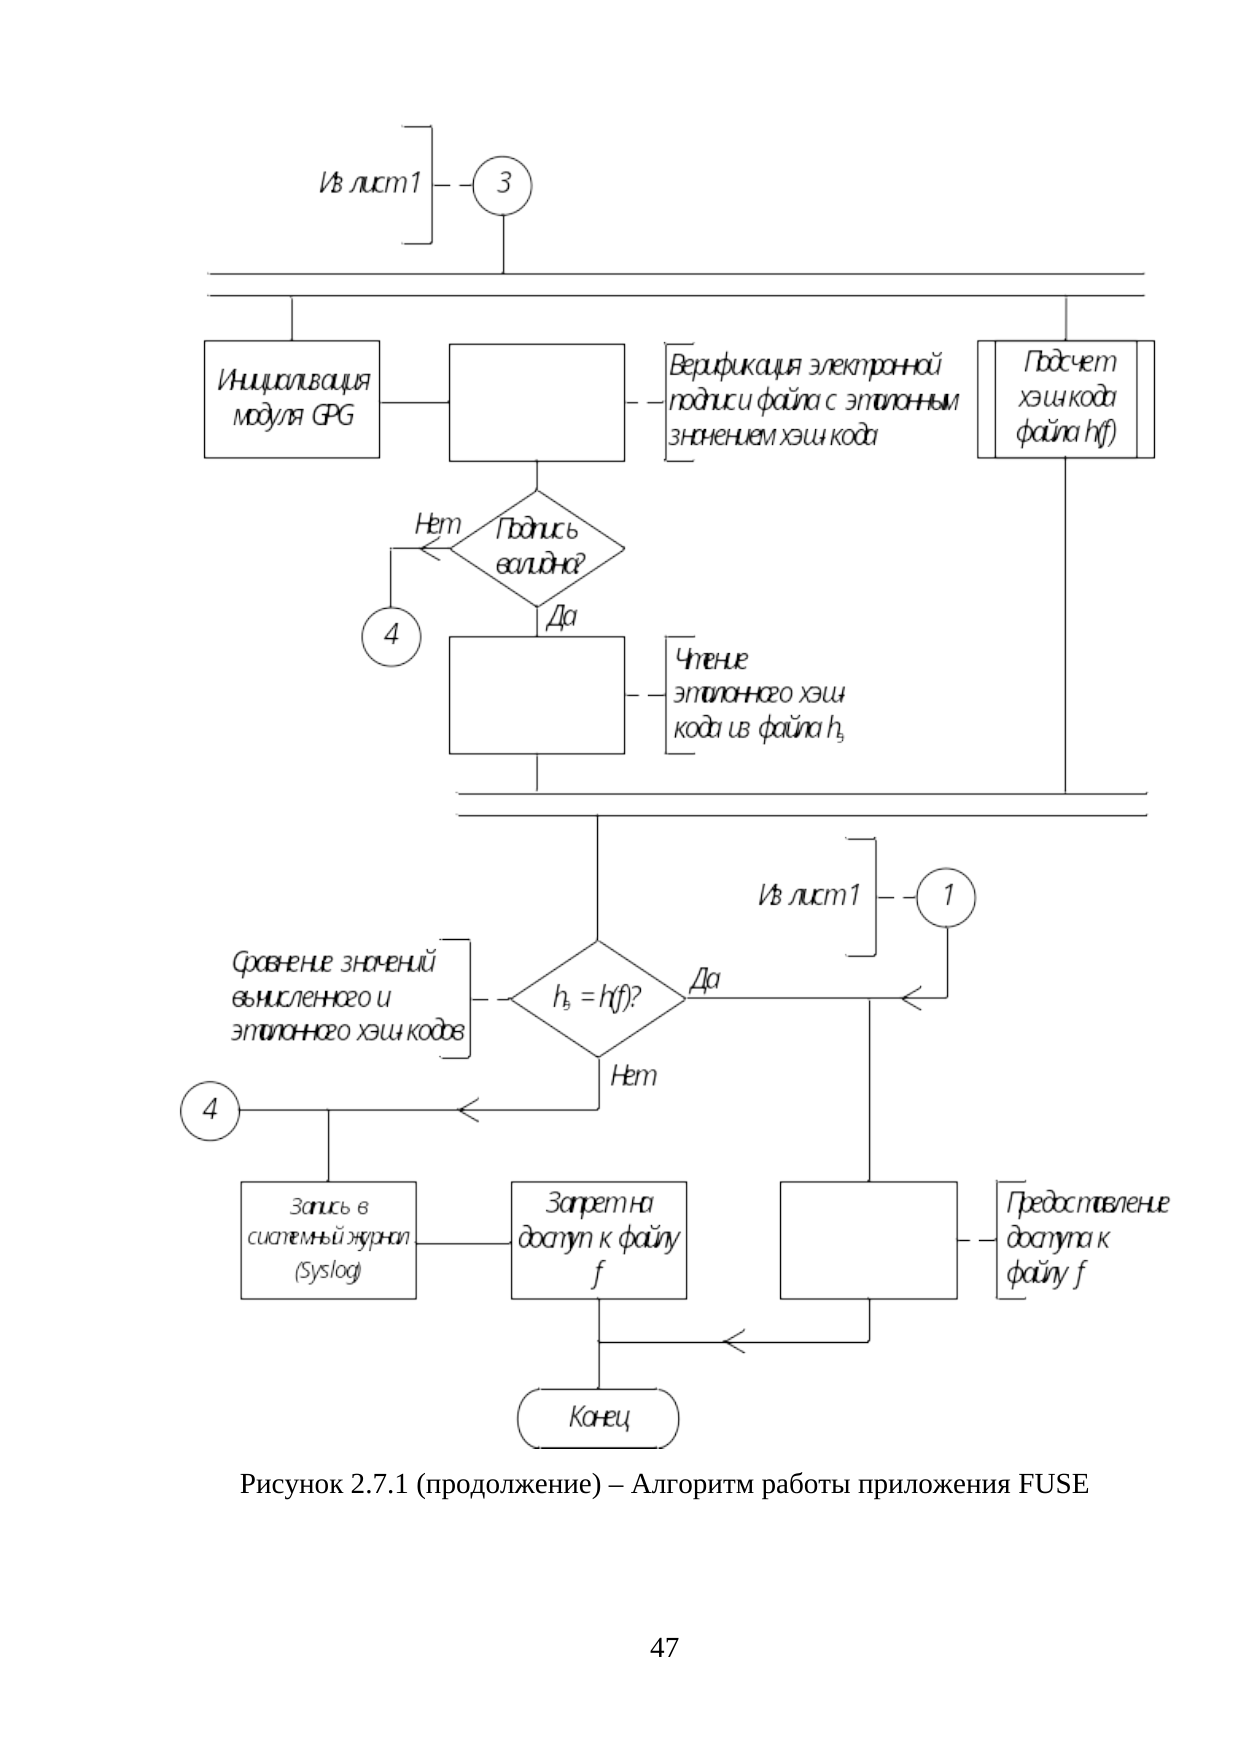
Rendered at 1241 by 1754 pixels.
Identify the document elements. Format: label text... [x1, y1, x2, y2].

text Рисунок 2.7.1 (продолжение) – Алгоритм работы приложения FUSE [177, 1466, 1152, 1499]
